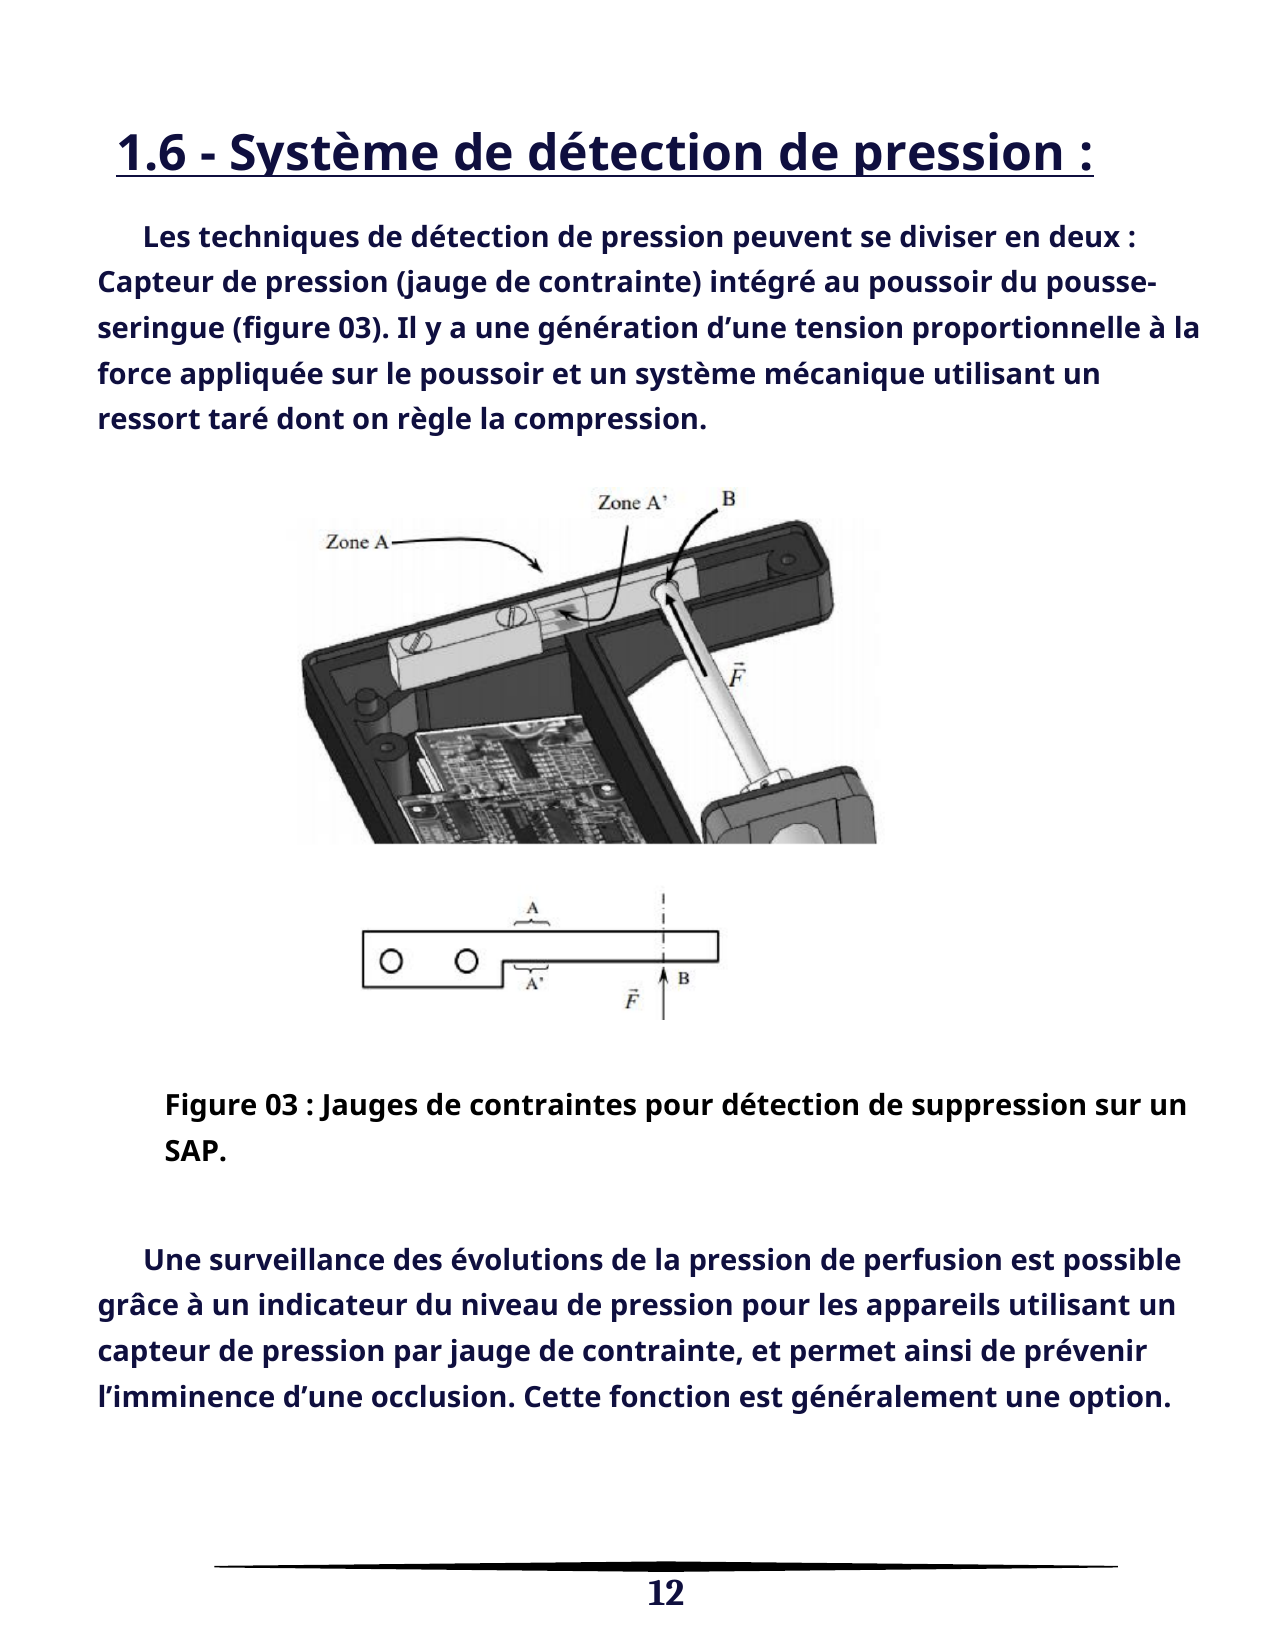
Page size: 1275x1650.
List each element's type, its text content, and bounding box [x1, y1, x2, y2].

text Figure 03 : Jauges de contraintes pour détection de suppression sur un SAP. [164, 1085, 1191, 1170]
text Les techniques de détection de pression peuvent se diviser en deux : Capteur de pression (jauge de contrainte) intégré au poussoir du pousse-seringue (figure 03). Il y a une génération d’une tension proportionnelle à la force appliquée sur le poussoir et un système mécanique utilisant un ressort taré dont on règle la compression. [97, 216, 1209, 438]
text Une surveillance des évolutions de la pression de perfusion est possible grâce à un indicateur du niveau de pression pour les appareils utilisant un capteur de pression par jauge de contrainte, et permet ainsi de prévenir l’imminence d’une occlusion. Cette fonction est généralement une option. [97, 1239, 1207, 1416]
text 1.6 - Système de détection de pression : [101, 117, 1143, 176]
